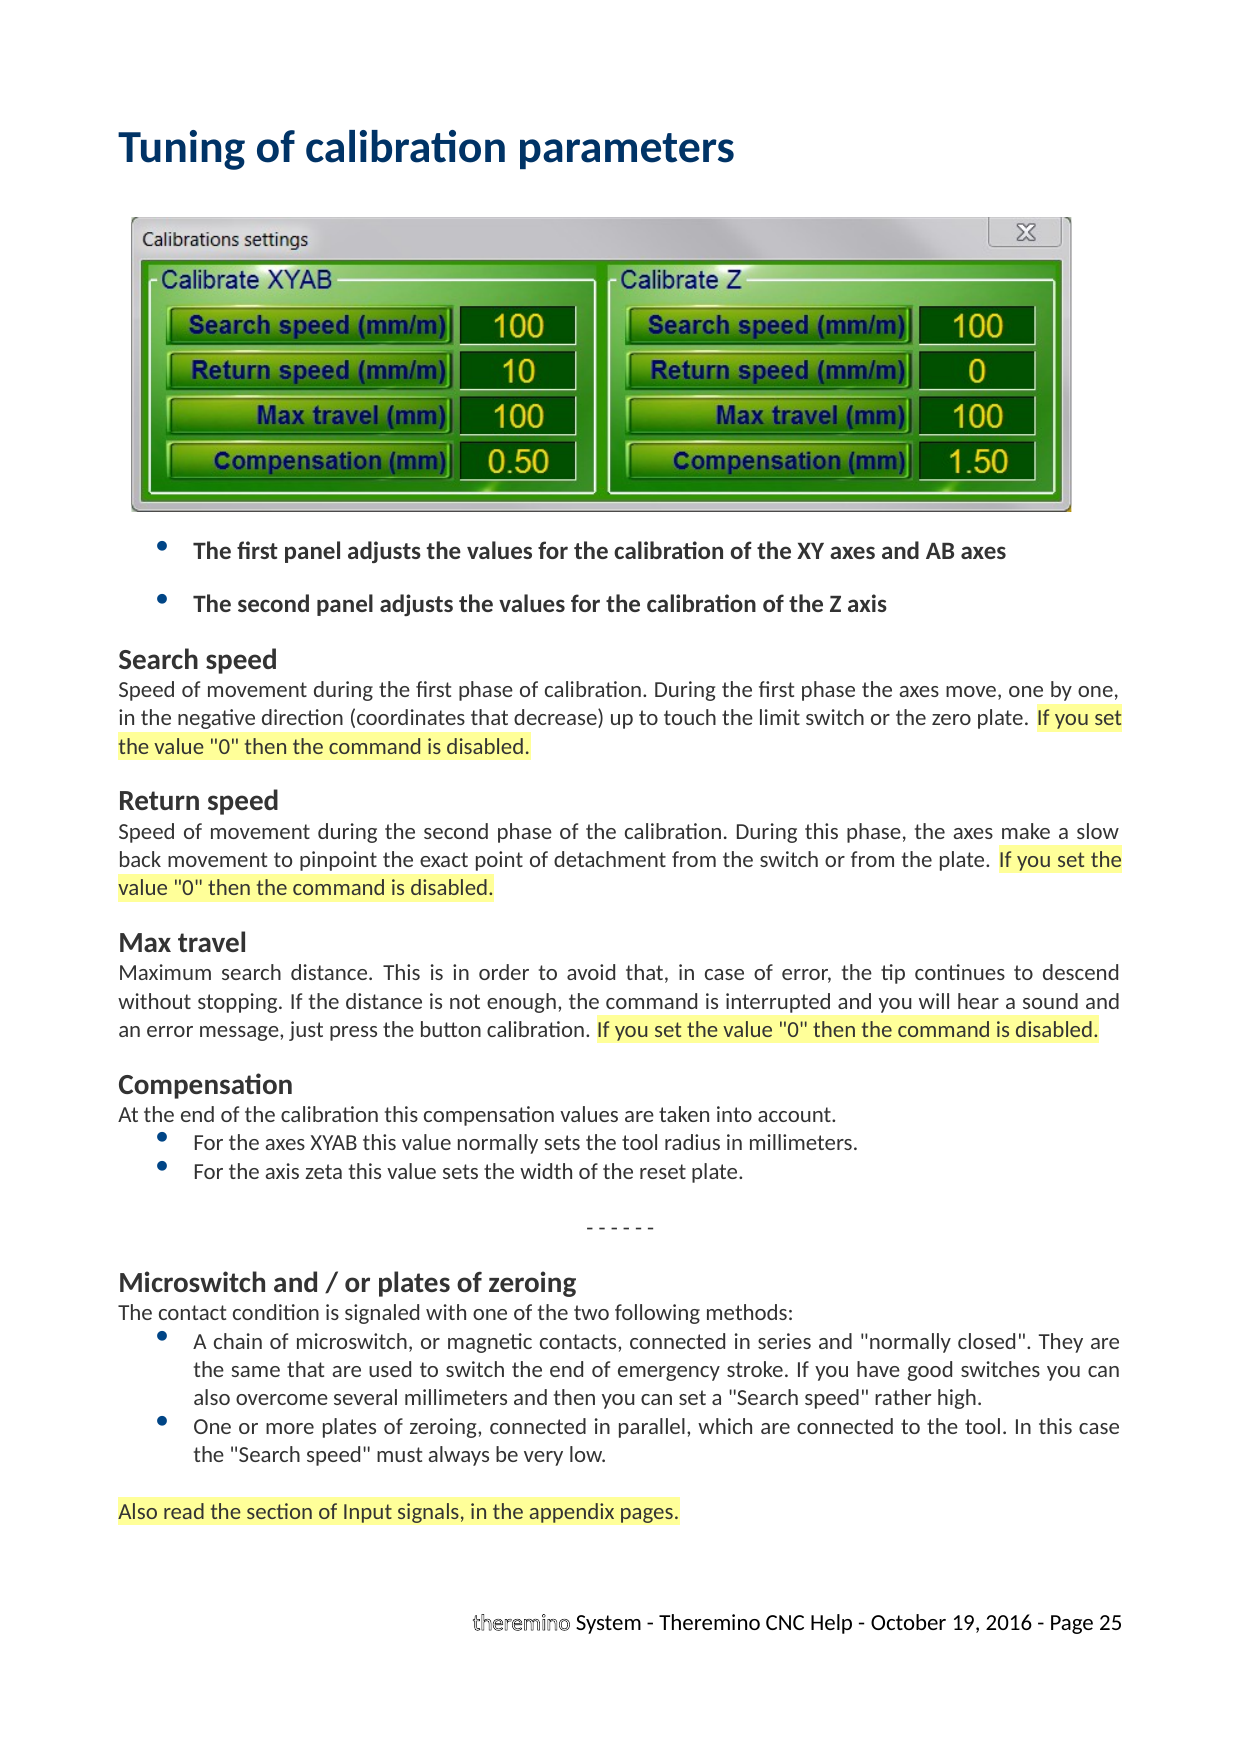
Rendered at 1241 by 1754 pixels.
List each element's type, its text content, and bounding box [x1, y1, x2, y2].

list A chain of microswitch, or magnetic contacts, connected in series and "normally closed". They are the same that are used to switch the end of emergency stroke. If you have good switches you can also overcome several millimeters and then you can set a "Search speed" rather high. [156, 1327, 1122, 1412]
text Max travel [118, 930, 1122, 958]
text Speed of movement during the second phase of the calibration. During this phase, the axes make a slow back movement to pinpoint the exact point of detachment from the switch or from the plate. If you set the value "0" then the command is disabled. [118, 817, 1122, 930]
list For the axis zeta this value sets the width of the reset plate. [156, 1157, 1122, 1213]
text Compensation [118, 1072, 1122, 1100]
text Search speed [118, 647, 1122, 675]
subtitle Tuning of calibration parameters [118, 118, 1122, 174]
list The second panel adjusts the values for the calibration of the Z axis [156, 592, 1122, 618]
text Microswitch and / or plates of zeroing [118, 1242, 1122, 1298]
picture [131, 217, 1072, 512]
text Speed of movement during the first phase of calibration. During the first phase the axes move, one by one, in the negative direction (coordinates that decrease) up to touch the limit switch or the zero plate. If you set the value "0" then the command is disabled. [118, 675, 1122, 788]
text At the end of the calibration this compensation values are taken into account. [118, 1100, 1122, 1128]
text Maximum search distance. This is in order to avoid that, in case of error, the tip continues to descend without stopping. If the distance is not enough, the command is interrupted and you will hear a sound and an error message, just press the button calibration. If you set the value "0" then the command is disabled. [118, 958, 1122, 1072]
text - - - - - - [118, 1213, 1122, 1242]
list One or more plates of zeroing, connected in parallel, which are connected to the tool. In this case the "Search speed" must always be very low. [156, 1412, 1122, 1468]
text The contact condition is signaled with one of the two following methods: [118, 1298, 1122, 1327]
list For the axes XYAB this value normally sets the tool radius in millimeters. [156, 1128, 1122, 1157]
text Return speed [118, 788, 1122, 817]
text Also read the section of Input signals, in the appendix pages. [118, 1468, 1122, 1525]
list The first panel adjusts the values for the calibration of the XY axes and AB axes [156, 538, 1122, 565]
